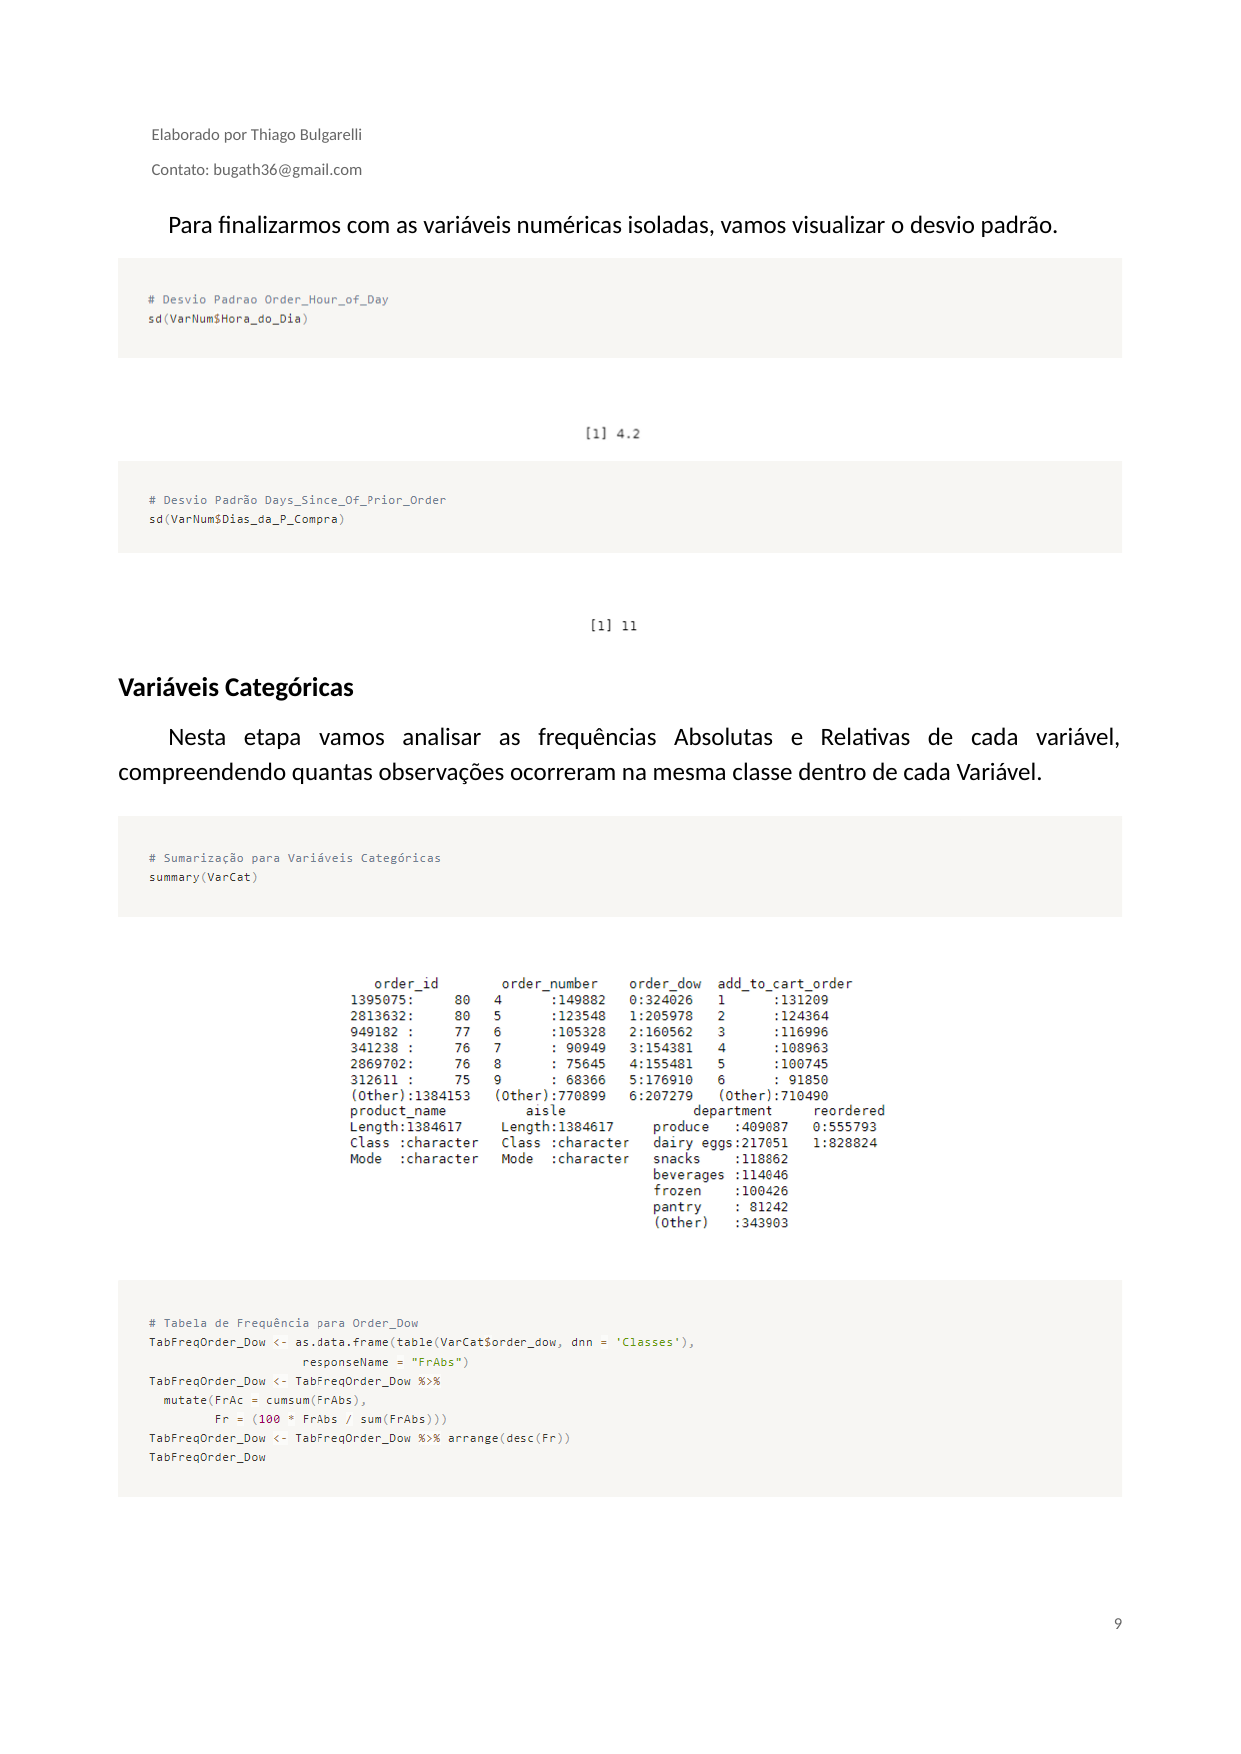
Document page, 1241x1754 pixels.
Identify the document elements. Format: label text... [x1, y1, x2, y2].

picture [118, 1279, 1123, 1497]
picture [118, 461, 1123, 553]
picture [118, 258, 1123, 358]
text Nesta etapa vamos analisar as frequências Absolutas e Relativas de cada variável, compreendendo quantas observações ocorreram na mesma classe dentro de cada Variável. [118, 721, 1122, 786]
picture [118, 816, 1123, 917]
text Para finalizarmos com as variáveis numéricas isoladas, vamos visualizar o desvio padrão. [118, 209, 1122, 239]
picture [340, 970, 901, 1239]
subtitle Variáveis Categóricas [118, 671, 1122, 703]
